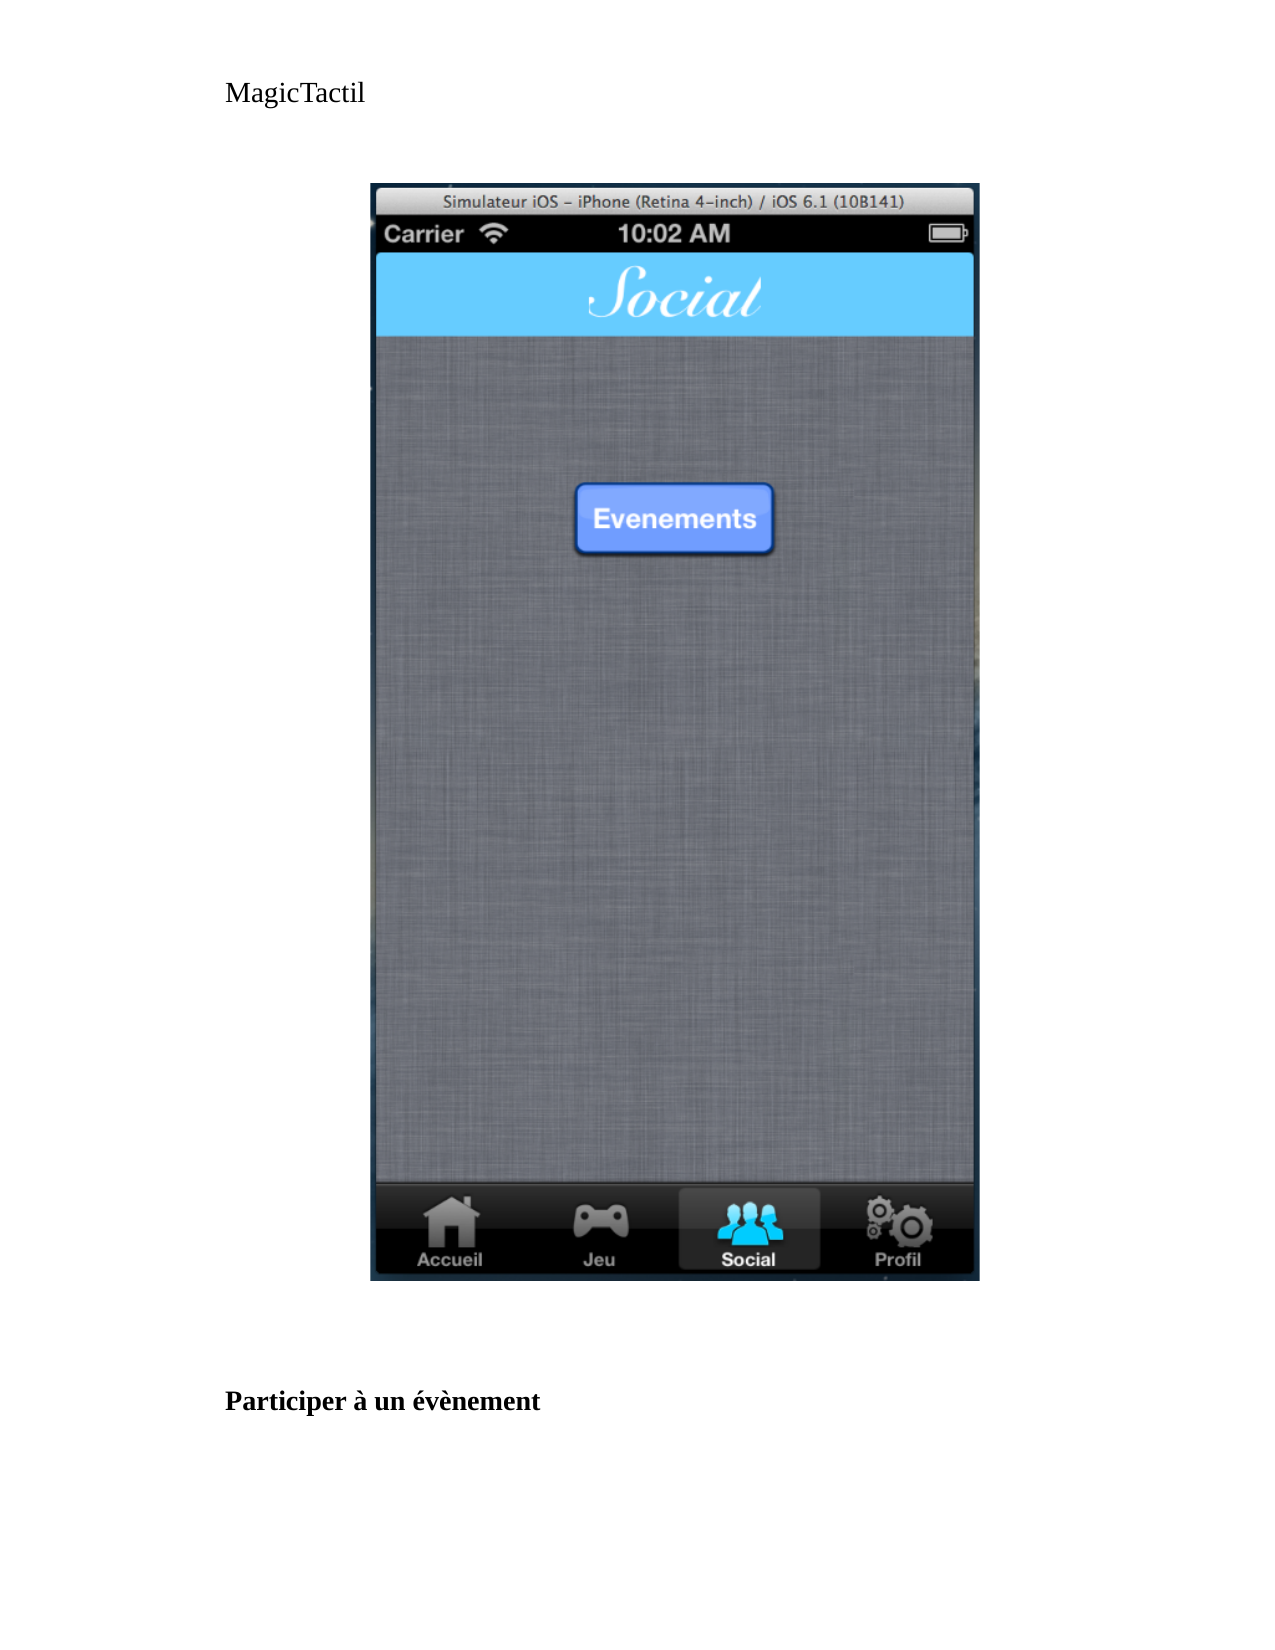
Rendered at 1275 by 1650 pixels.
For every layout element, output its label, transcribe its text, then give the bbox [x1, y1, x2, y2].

subtitle Participer à un évènement [150, 1384, 1125, 1416]
picture [370, 183, 980, 1281]
